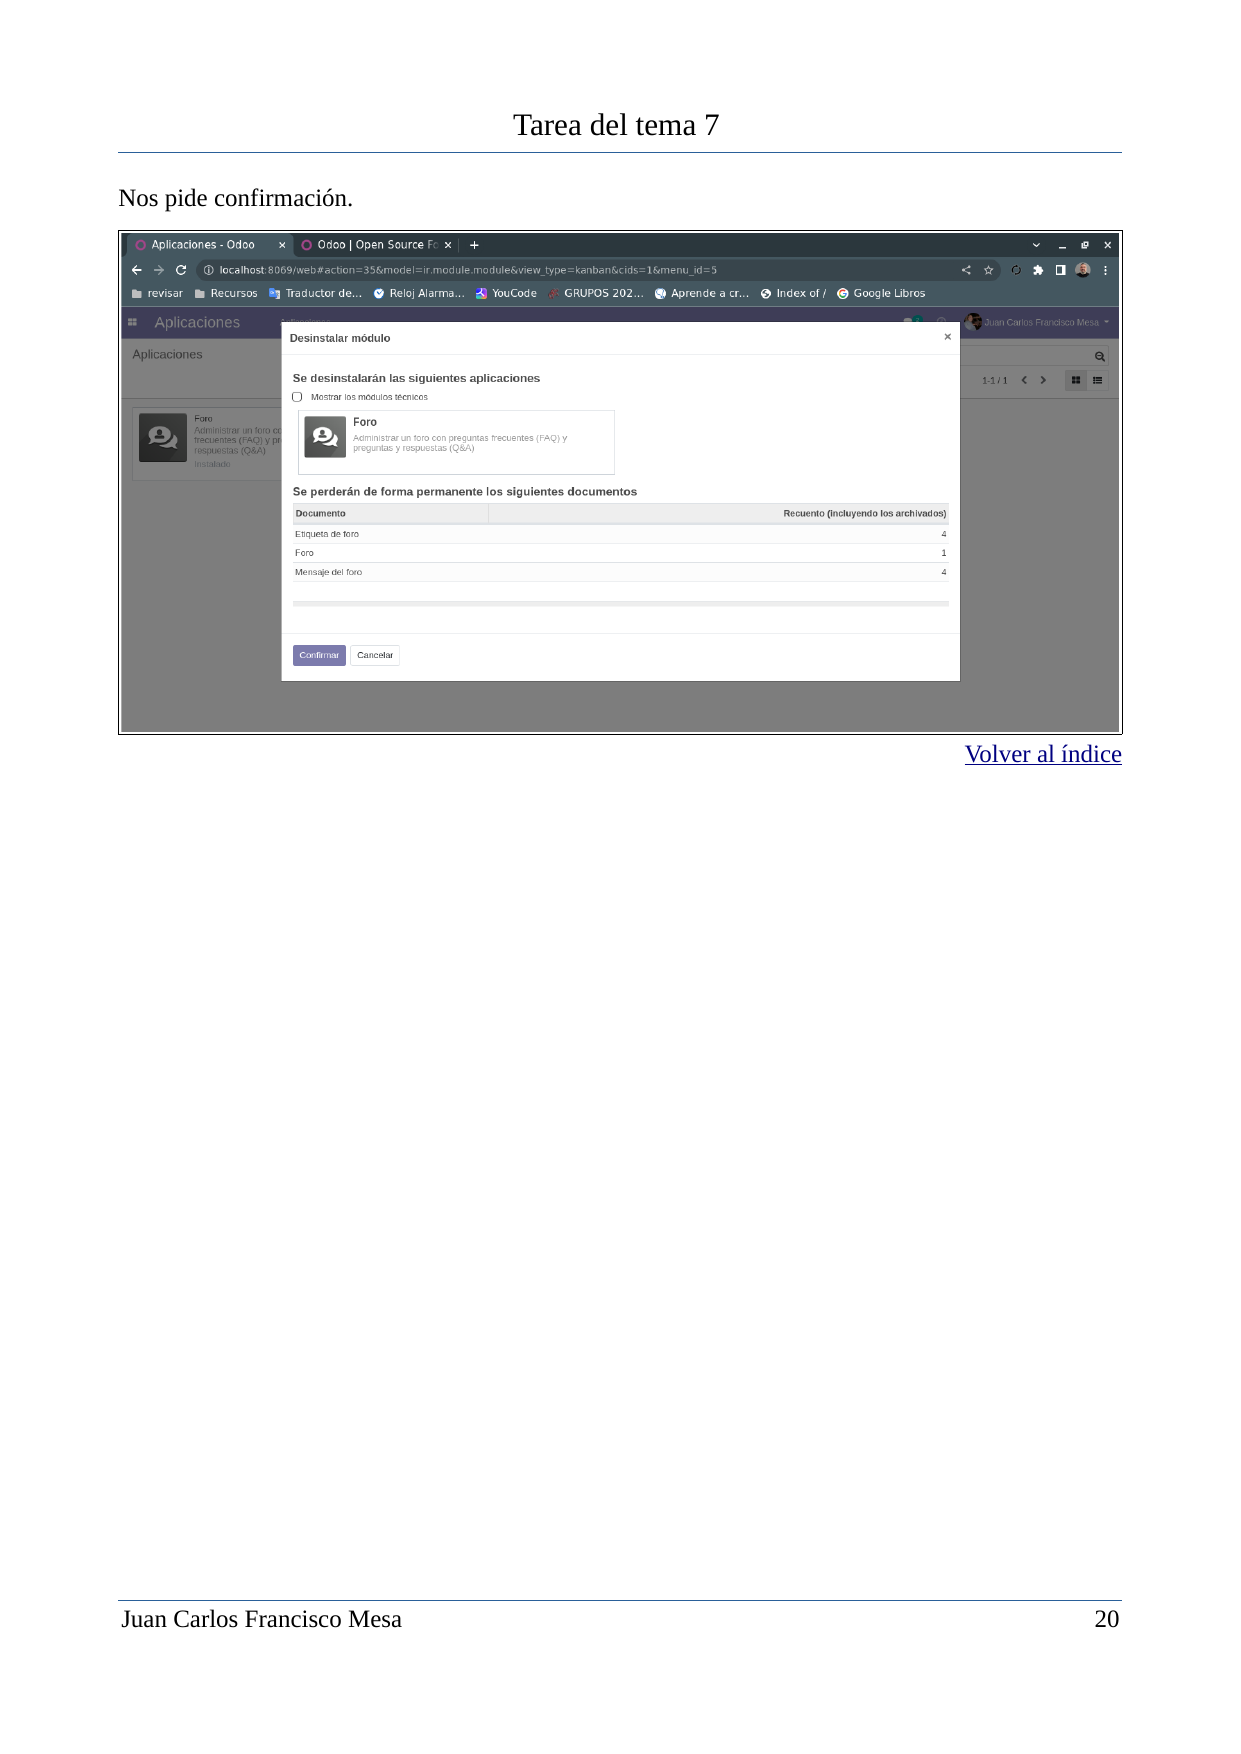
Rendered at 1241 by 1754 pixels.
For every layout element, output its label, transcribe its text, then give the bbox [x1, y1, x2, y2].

text Volver al índice [118, 735, 1122, 767]
text Nos pide confirmación. [118, 183, 1122, 212]
picture [121, 233, 1119, 732]
text [119, 231, 1122, 734]
